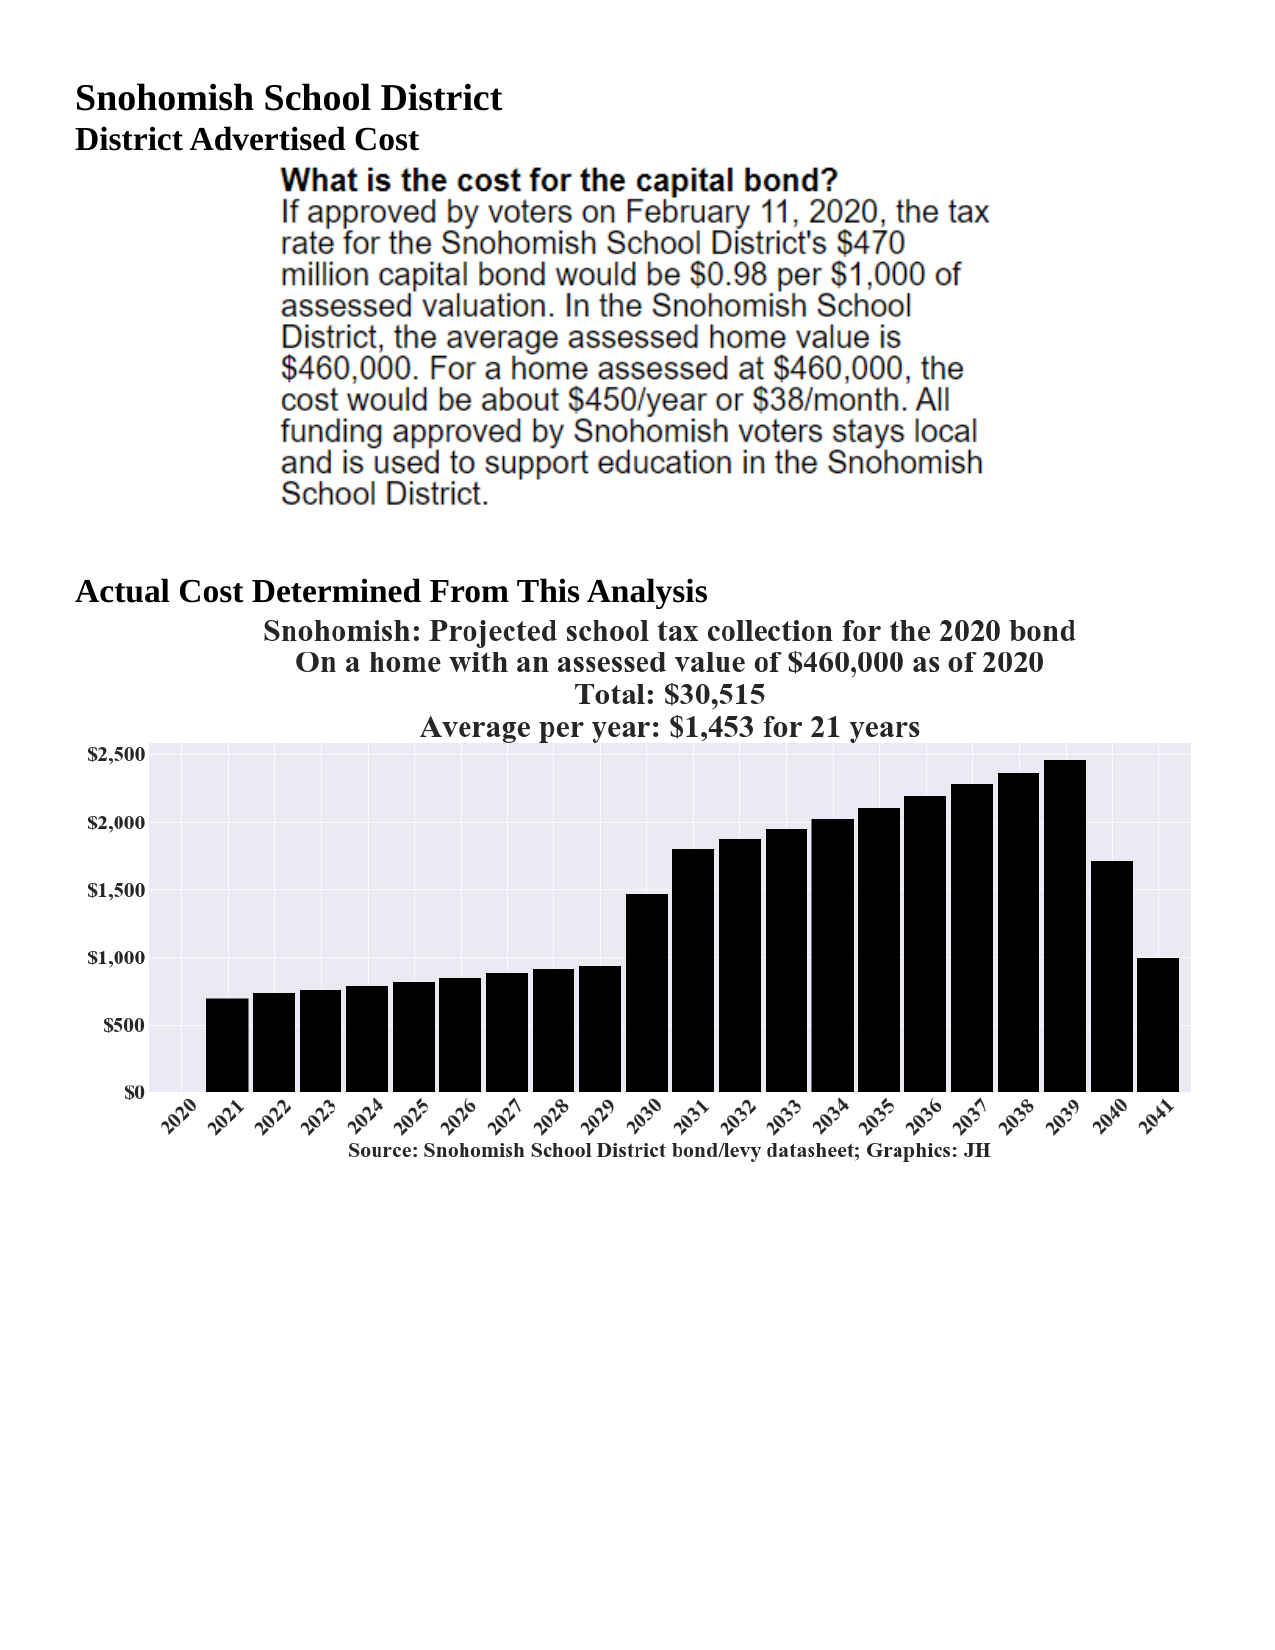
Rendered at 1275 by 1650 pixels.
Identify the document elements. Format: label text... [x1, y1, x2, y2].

picture [75, 609, 1200, 1172]
subtitle District Advertised Cost [75, 119, 1200, 157]
picture [270, 157, 1005, 530]
subtitle Snohomish School District [75, 75, 1200, 119]
subtitle Actual Cost Determined From This Analysis [75, 571, 1200, 609]
